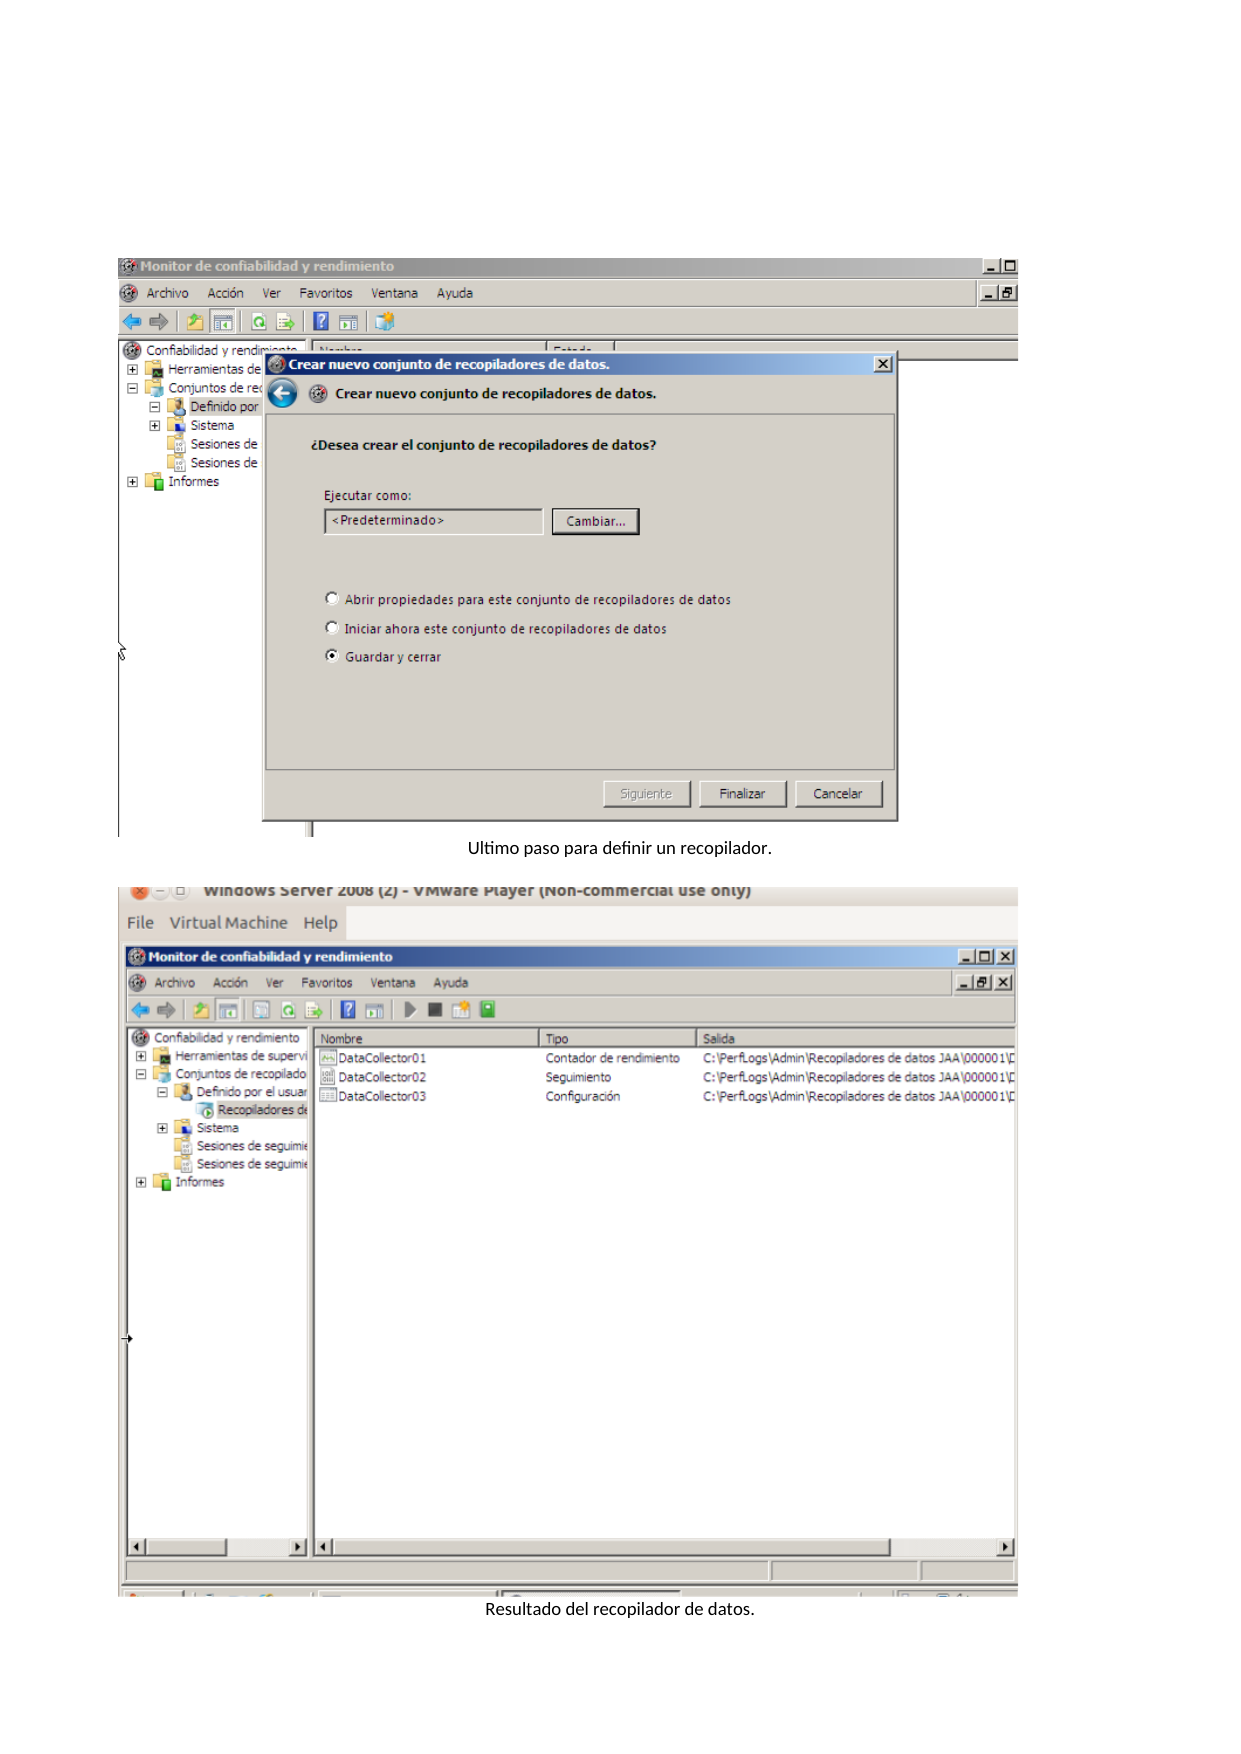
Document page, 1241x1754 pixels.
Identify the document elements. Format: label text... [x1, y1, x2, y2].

text Resultado del recopilador de datos. [118, 1597, 1122, 1619]
text Ultimo paso para definir un recopilador. [118, 836, 1122, 859]
